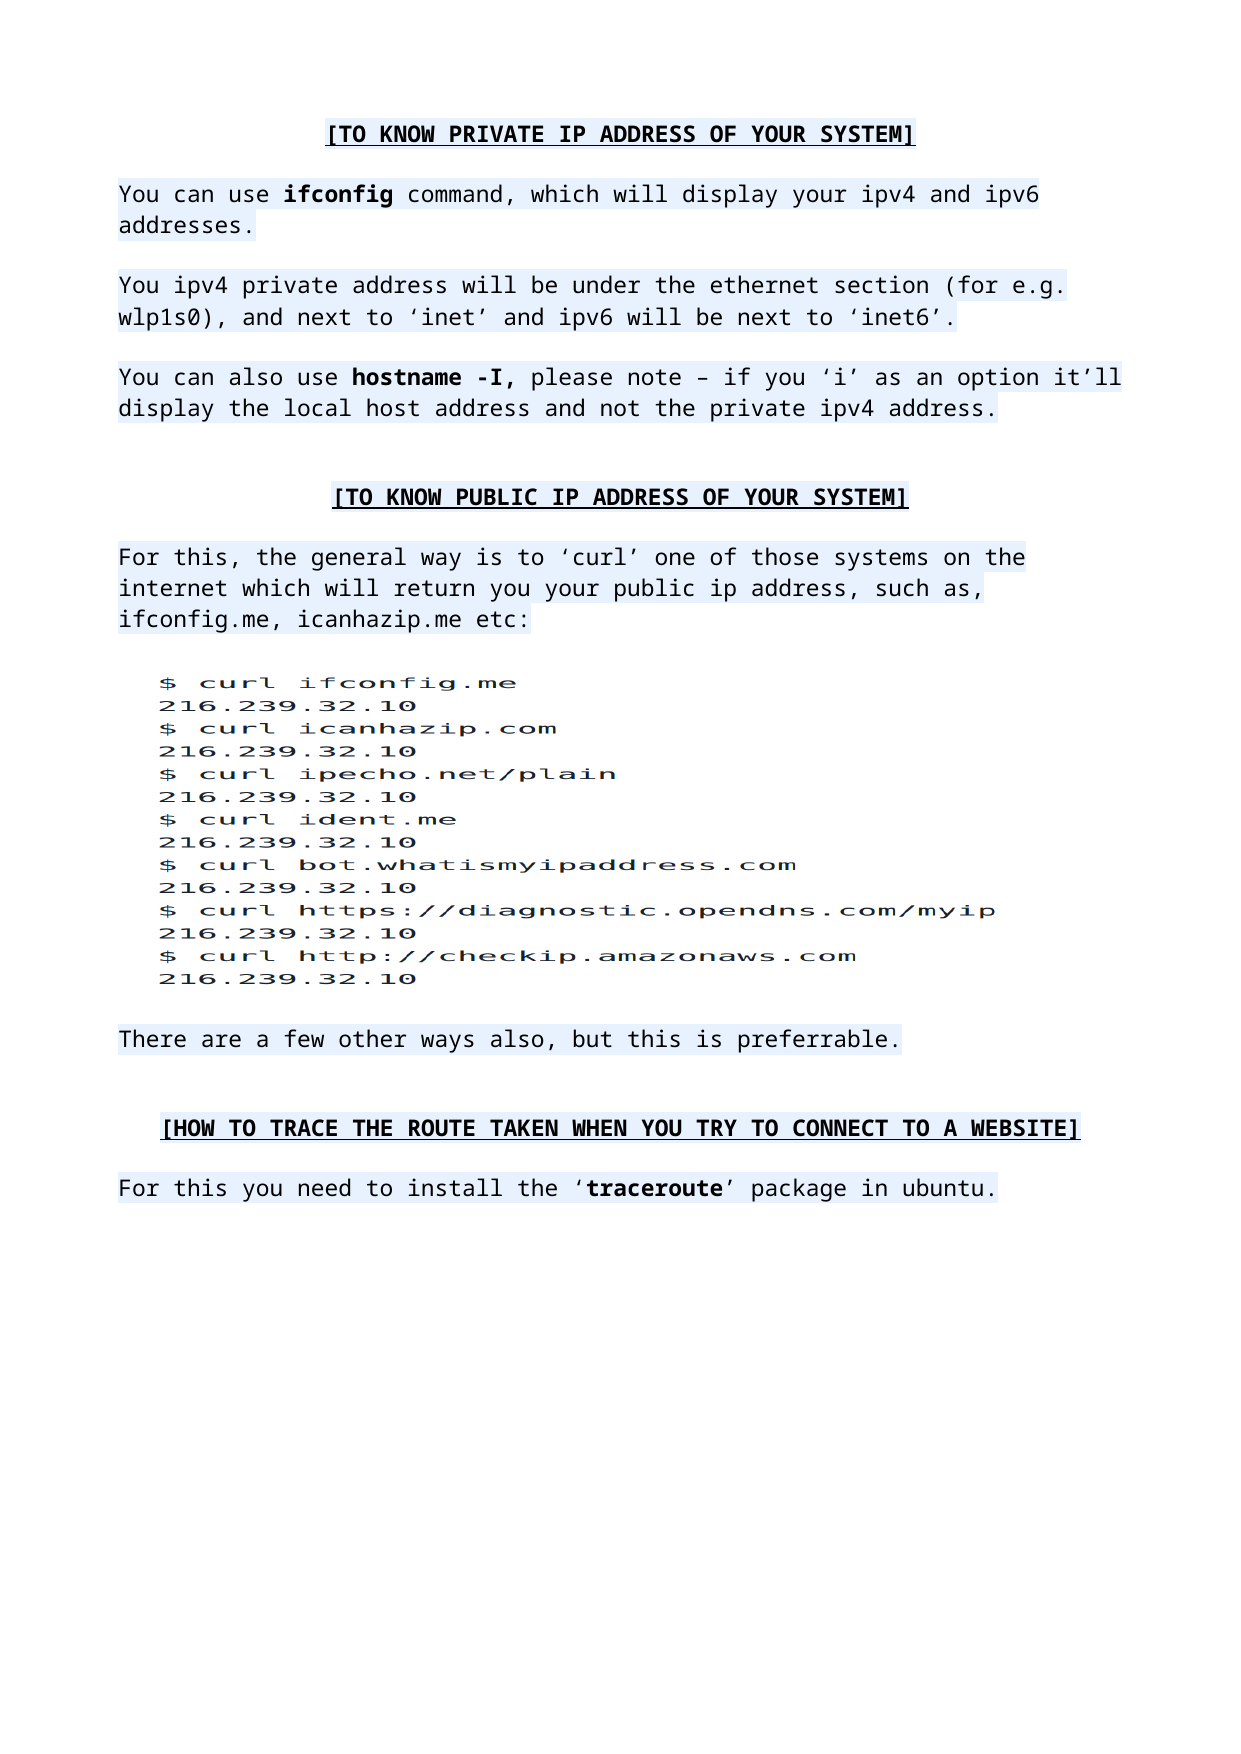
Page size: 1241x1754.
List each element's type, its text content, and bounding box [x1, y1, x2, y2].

text [TO KNOW PRIVATE IP ADDRESS OF YOUR SYSTEM] [118, 118, 1122, 149]
text [TO KNOW PUBLIC IP ADDRESS OF YOUR SYSTEM] [118, 481, 1122, 512]
text [HOW TO TRACE THE ROUTE TAKEN WHEN YOU TRY TO CONNECT TO A WEBSITE] [118, 1112, 1122, 1143]
text You can use ifconfig command, which will display your ipv4 and ipv6 addresses. [118, 178, 1122, 241]
text You can also use hostname -I, please note – if you ‘i’ as an option it’ll display the local host address and not the private ipv4 address. [118, 361, 1122, 423]
text You ipv4 private address will be under the ethernet section (for e.g. wlp1s0), and next to ‘inet’ and ipv6 will be next to ‘inet6’. [118, 269, 1122, 332]
text For this, the general way is to ‘curl’ one of those systems on the internet which will return you your public ip address, such as, ifconfig.me, icanhazip.me etc: [118, 541, 1122, 634]
text There are a few other ways also, but this is preferrable. [118, 1023, 1122, 1055]
text For this you need to install the ‘traceroute’ package in ubuntu. [118, 1172, 1122, 1203]
picture [118, 663, 1123, 995]
